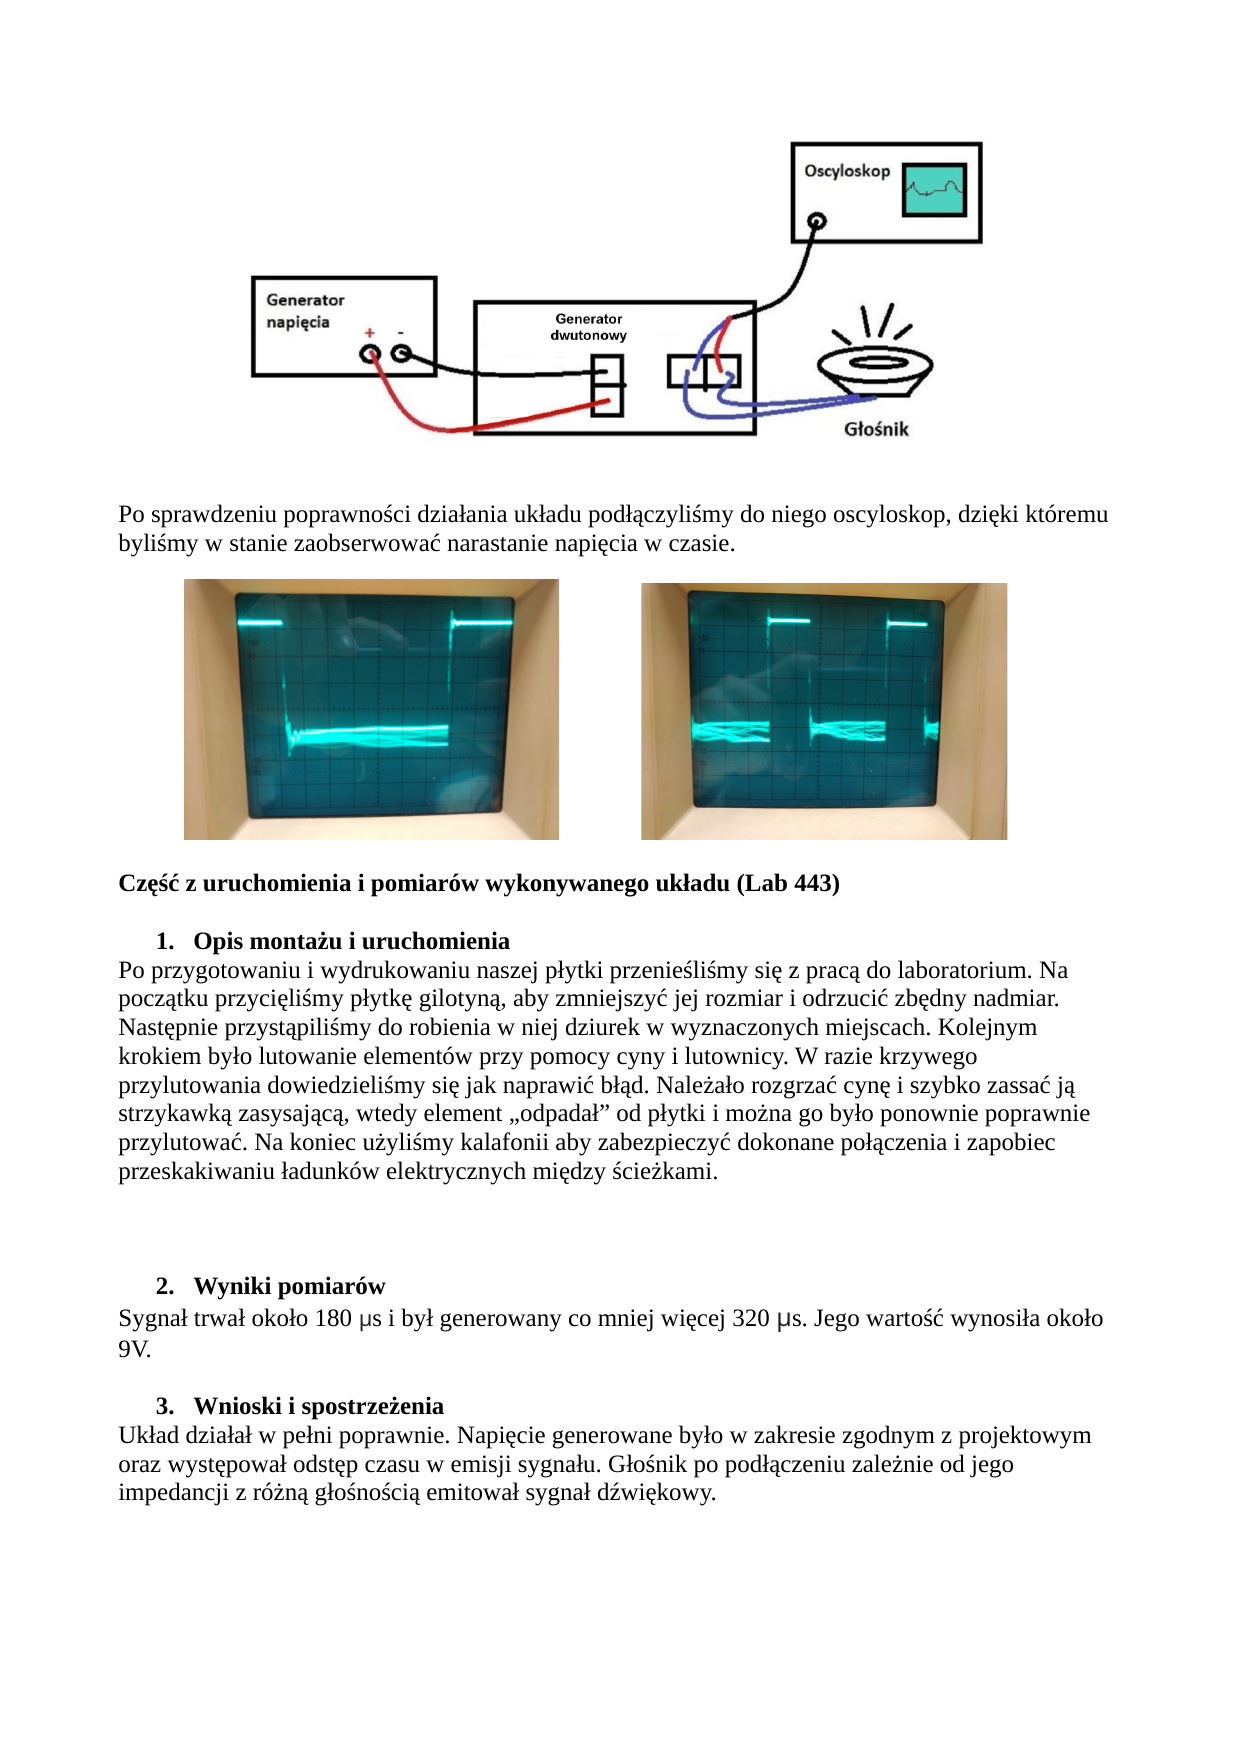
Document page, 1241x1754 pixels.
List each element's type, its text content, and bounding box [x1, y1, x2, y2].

list Wnioski i spostrzeżenia [156, 1391, 1122, 1420]
text Część z uruchomienia i pomiarów wykonywanego układu (Lab 443) [118, 868, 1122, 897]
text Układ działał w pełni poprawnie. Napięcie generowane było w zakresie zgodnym z projektowym oraz występował odstęp czasu w emisji sygnału. Głośnik po podłączeniu zależnie od jego impedancji z różną głośnością emitował sygnał dźwiękowy. [118, 1420, 1122, 1506]
text Po przygotowaniu i wydrukowaniu naszej płytki przenieśliśmy się z pracą do laboratorium. Na początku przycięliśmy płytkę gilotyną, aby zmniejszyć jej rozmiar i odrzucić zbędny nadmiar. Następnie przystąpiliśmy do robienia w niej dziurek w wyznaczonych miejscach. Kolejnym krokiem było lutowanie elementów przy pomocy cyny i lutownicy. W razie krzywego przylutowania dowiedzieliśmy się jak naprawić błąd. Należało rozgrzać cynę i szybko zassać ją strzykawką zasysającą, wtedy element „odpadał” od płytki i można go było ponownie poprawnie przylutować. Na koniec użyliśmy kalafonii aby zabezpieczyć dokonane połączenia i zapobiec przeskakiwaniu ładunków elektrycznych między ścieżkami. [118, 955, 1122, 1185]
text Po sprawdzeniu poprawności działania układu podłączyliśmy do niego oscyloskop, dzięki któremu byliśmy w stanie zaobserwować narastanie napięcia w czasie. [118, 499, 1122, 557]
text Sygnał trwał około 180 μs i był generowany co mniej więcej 320 μs. Jego wartość wynosiła około 9V. [118, 1300, 1122, 1362]
list Wyniki pomiarów [156, 1271, 1122, 1300]
list Opis montażu i uruchomienia [156, 926, 1122, 955]
